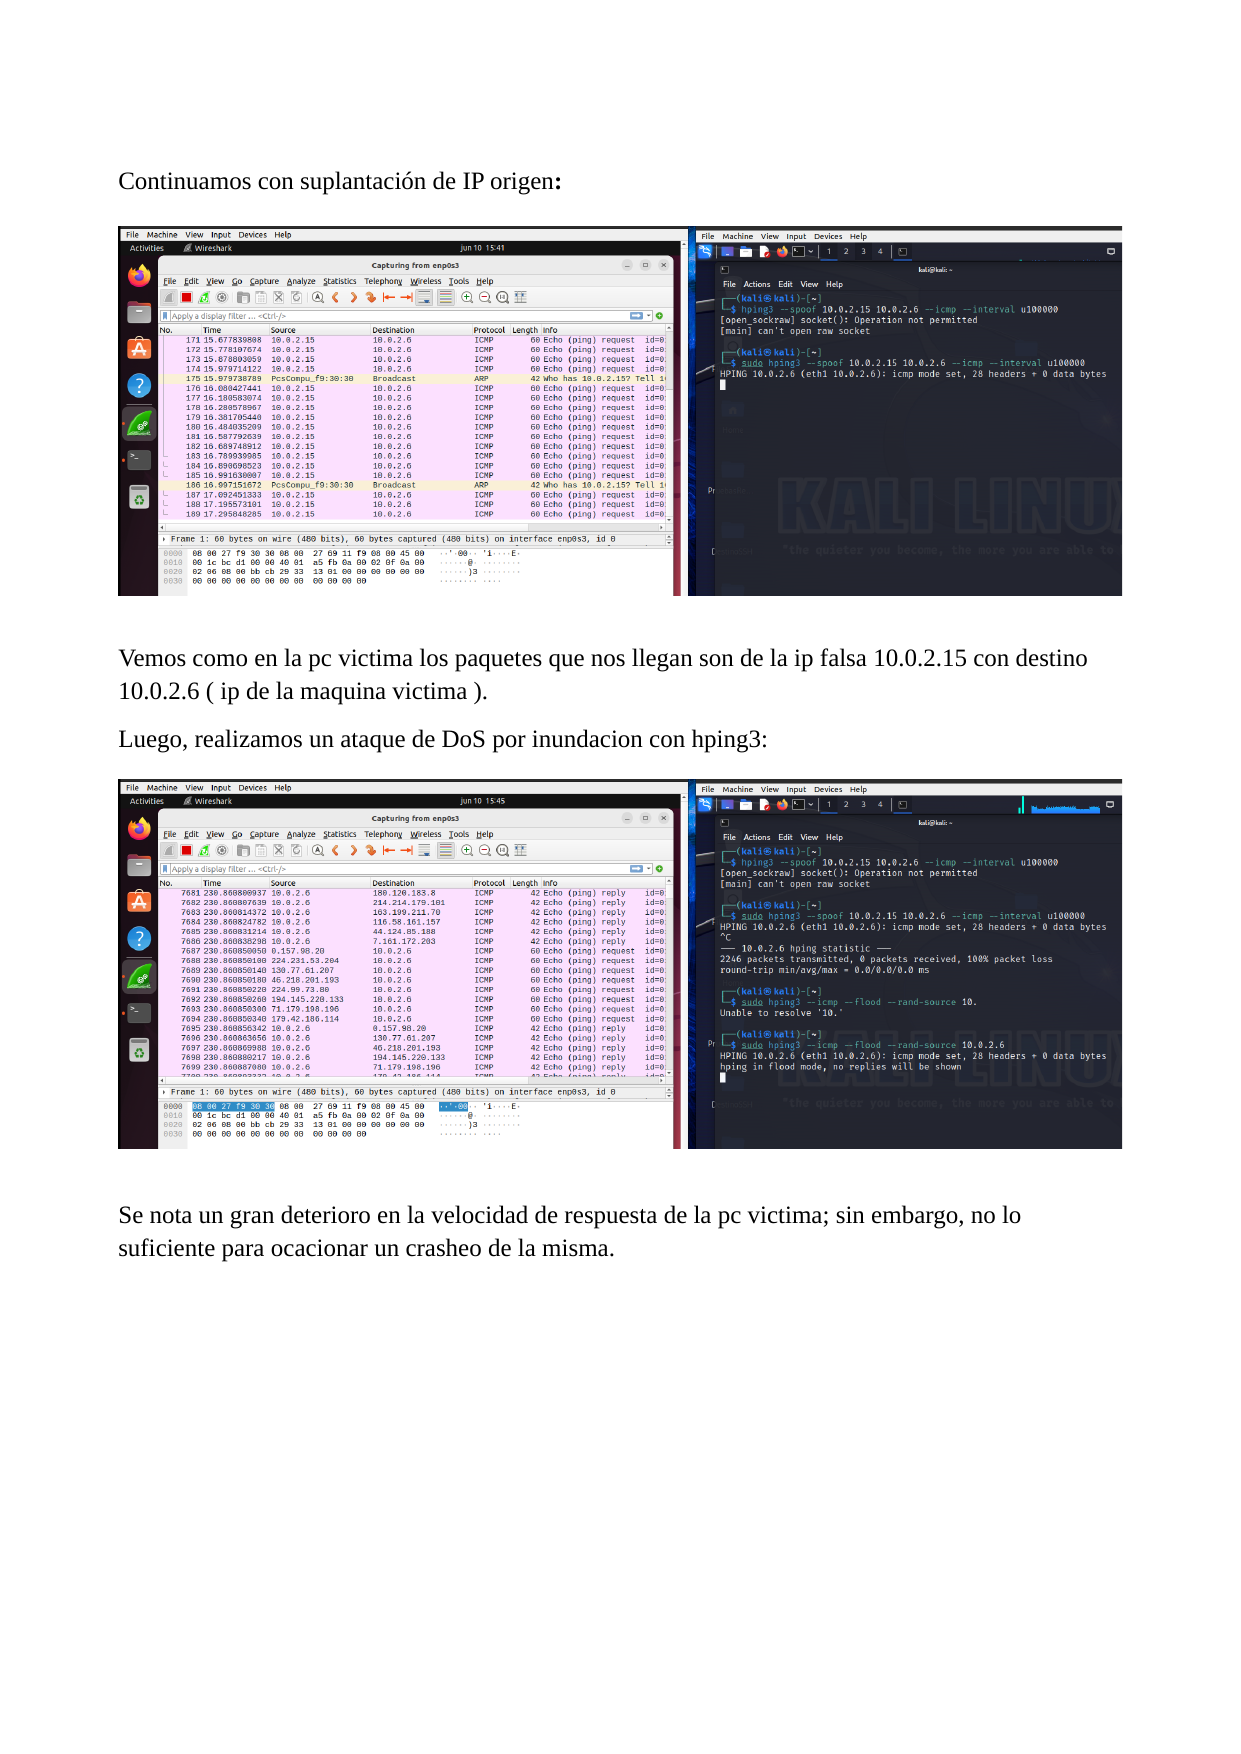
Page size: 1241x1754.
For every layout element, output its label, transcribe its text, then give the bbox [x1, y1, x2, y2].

picture [118, 779, 1123, 1149]
text Luego, realizamos un ataque de DoS por inundacion con hping3: [118, 724, 1122, 753]
text Vemos como en la pc victima los paquetes que nos llegan son de la ip falsa 10.0.2.15 con destino 10.0.2.6 ( ip de la maquina victima ). [118, 643, 1122, 705]
text [118, 596, 1122, 624]
text Continuamos con suplantación de IP origen: [118, 166, 1122, 226]
picture [118, 226, 1123, 596]
text Se nota un gran deterioro en la velocidad de respuesta de la pc victima; sin embargo, no lo suficiente para ocacionar un crasheo de la misma. [118, 1201, 1122, 1262]
